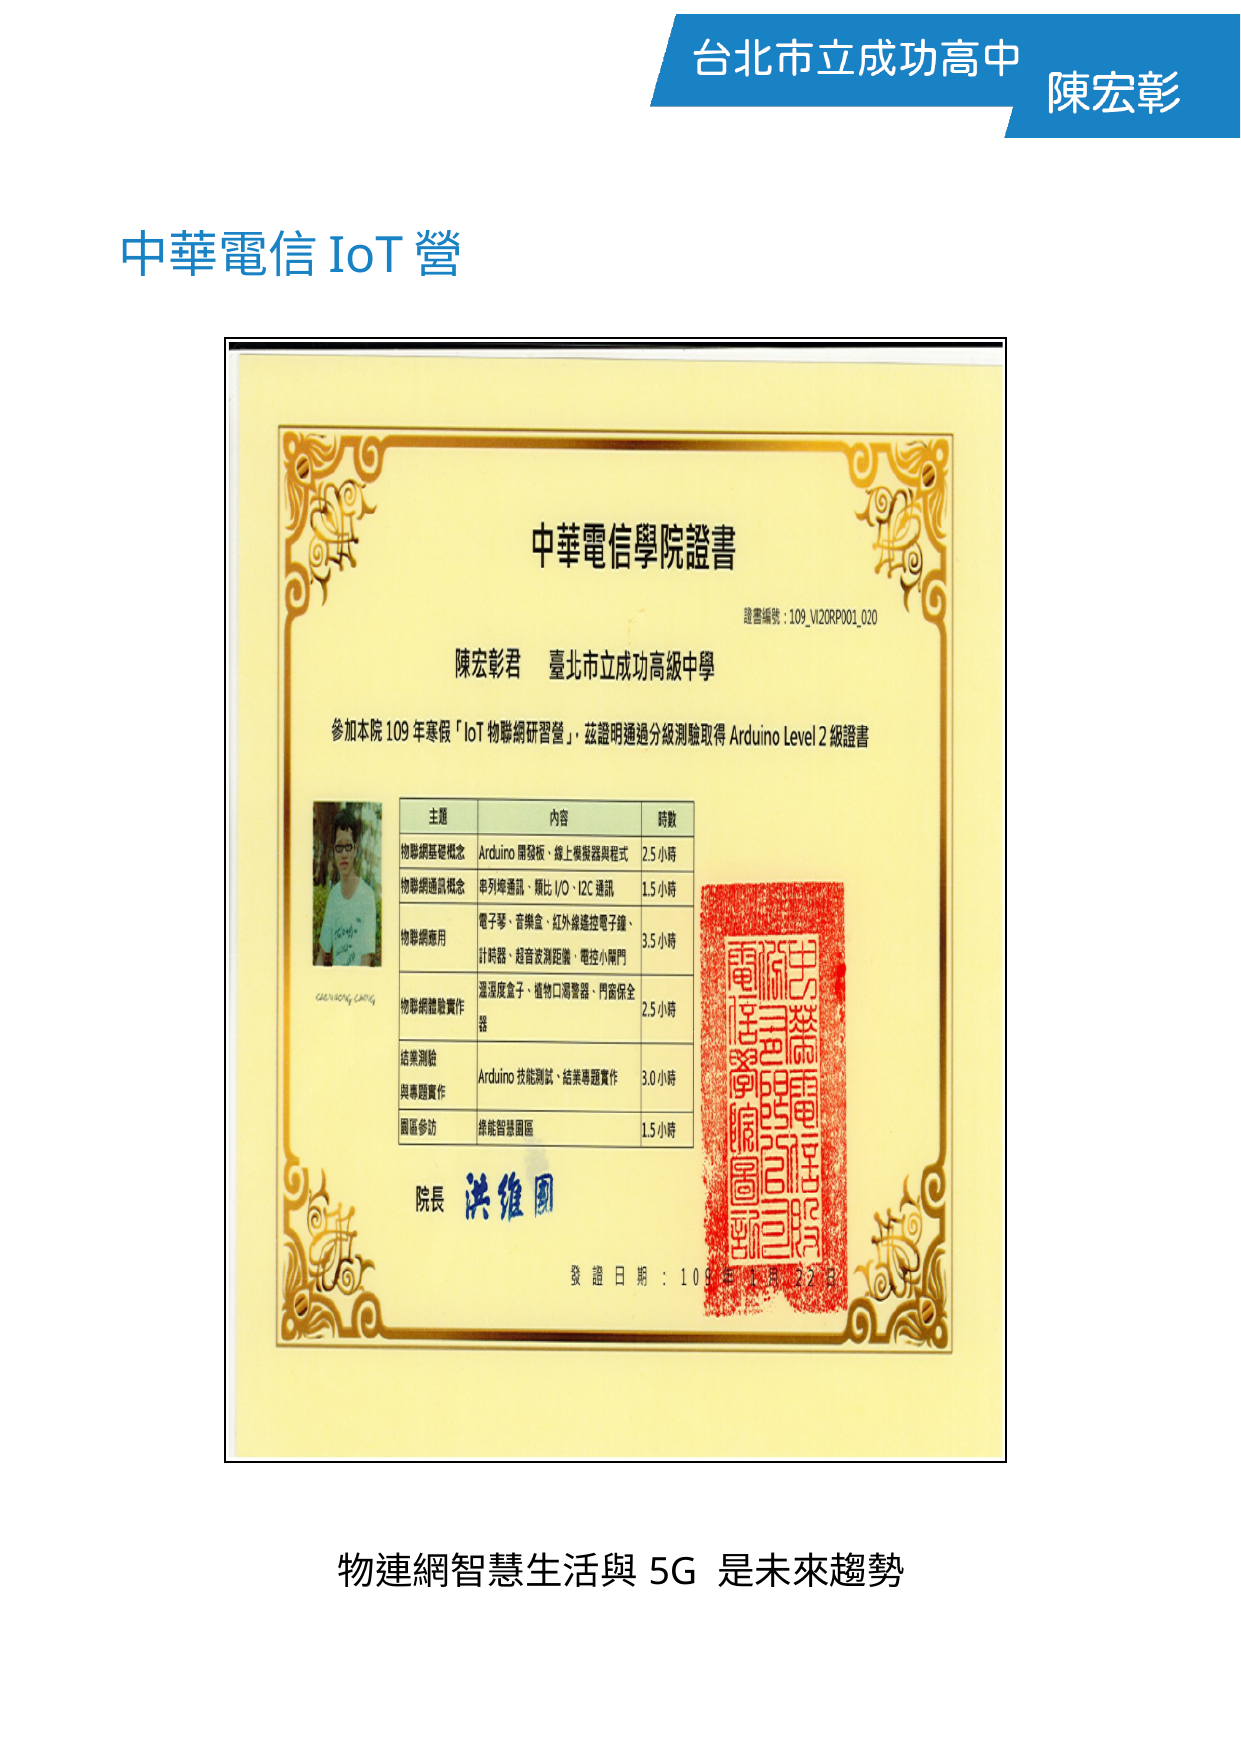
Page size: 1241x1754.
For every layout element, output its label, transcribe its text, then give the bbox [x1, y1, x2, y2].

subtitle [226, 339, 1005, 1461]
picture [0, 0, 1241, 152]
subtitle 中華電信IoT營 [118, 214, 1122, 287]
